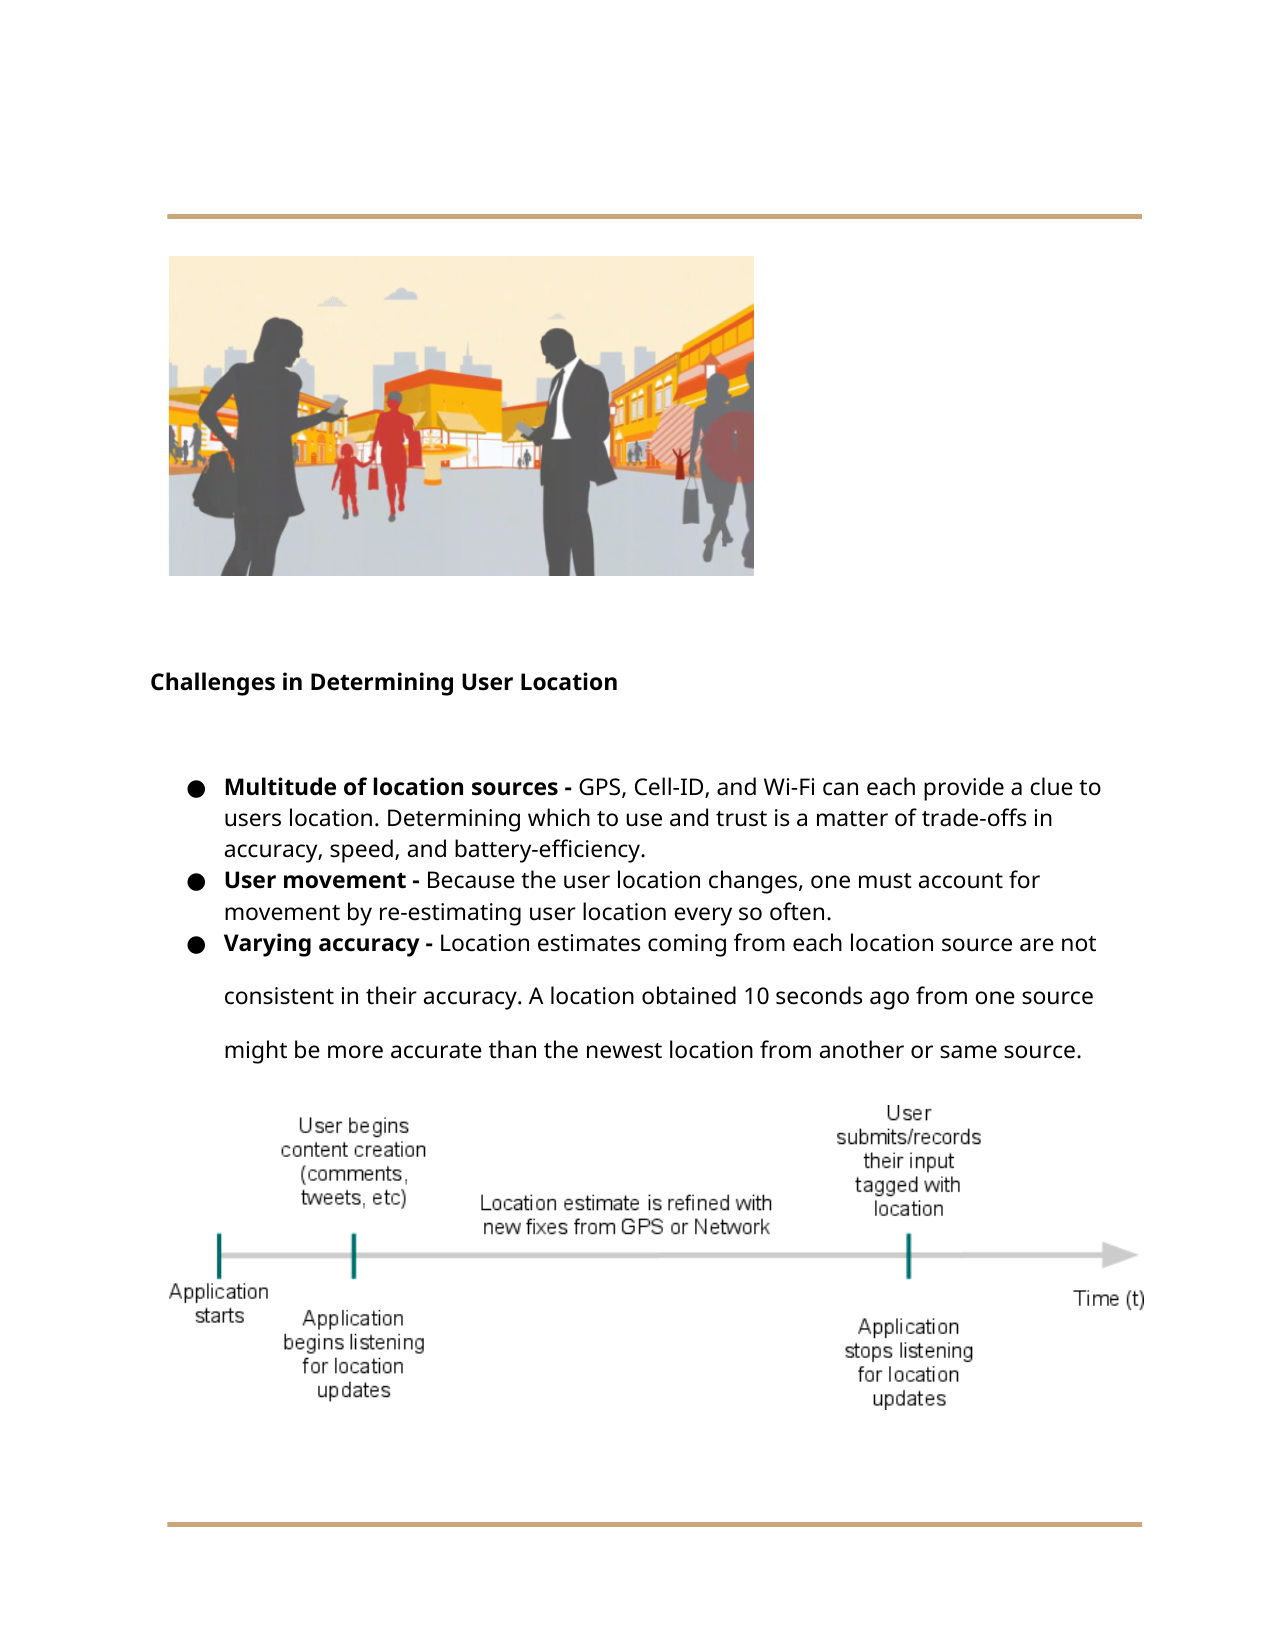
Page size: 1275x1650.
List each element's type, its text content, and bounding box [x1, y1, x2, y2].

picture [167, 214, 1143, 219]
list User movement - Because the user location changes, one must account for movement by re-estimating user location every so often. [186, 864, 1153, 927]
picture [168, 256, 754, 576]
picture [167, 1522, 1143, 1527]
subtitle Challenges in Determining User Location [150, 666, 1153, 698]
list Multitude of location sources - GPS, Cell-ID, and Wi-Fi can each provide a clue to users location. Determining which to use and trust is a matter of trade-offs in accuracy, speed, and battery-efficiency. [186, 771, 1153, 864]
list Varying accuracy - Location estimates coming from each location source are not consistent in their accuracy. A location obtained 10 seconds ago from one source might be more accurate than the newest location from another or same source. [186, 927, 1153, 1065]
picture [168, 1105, 1144, 1410]
